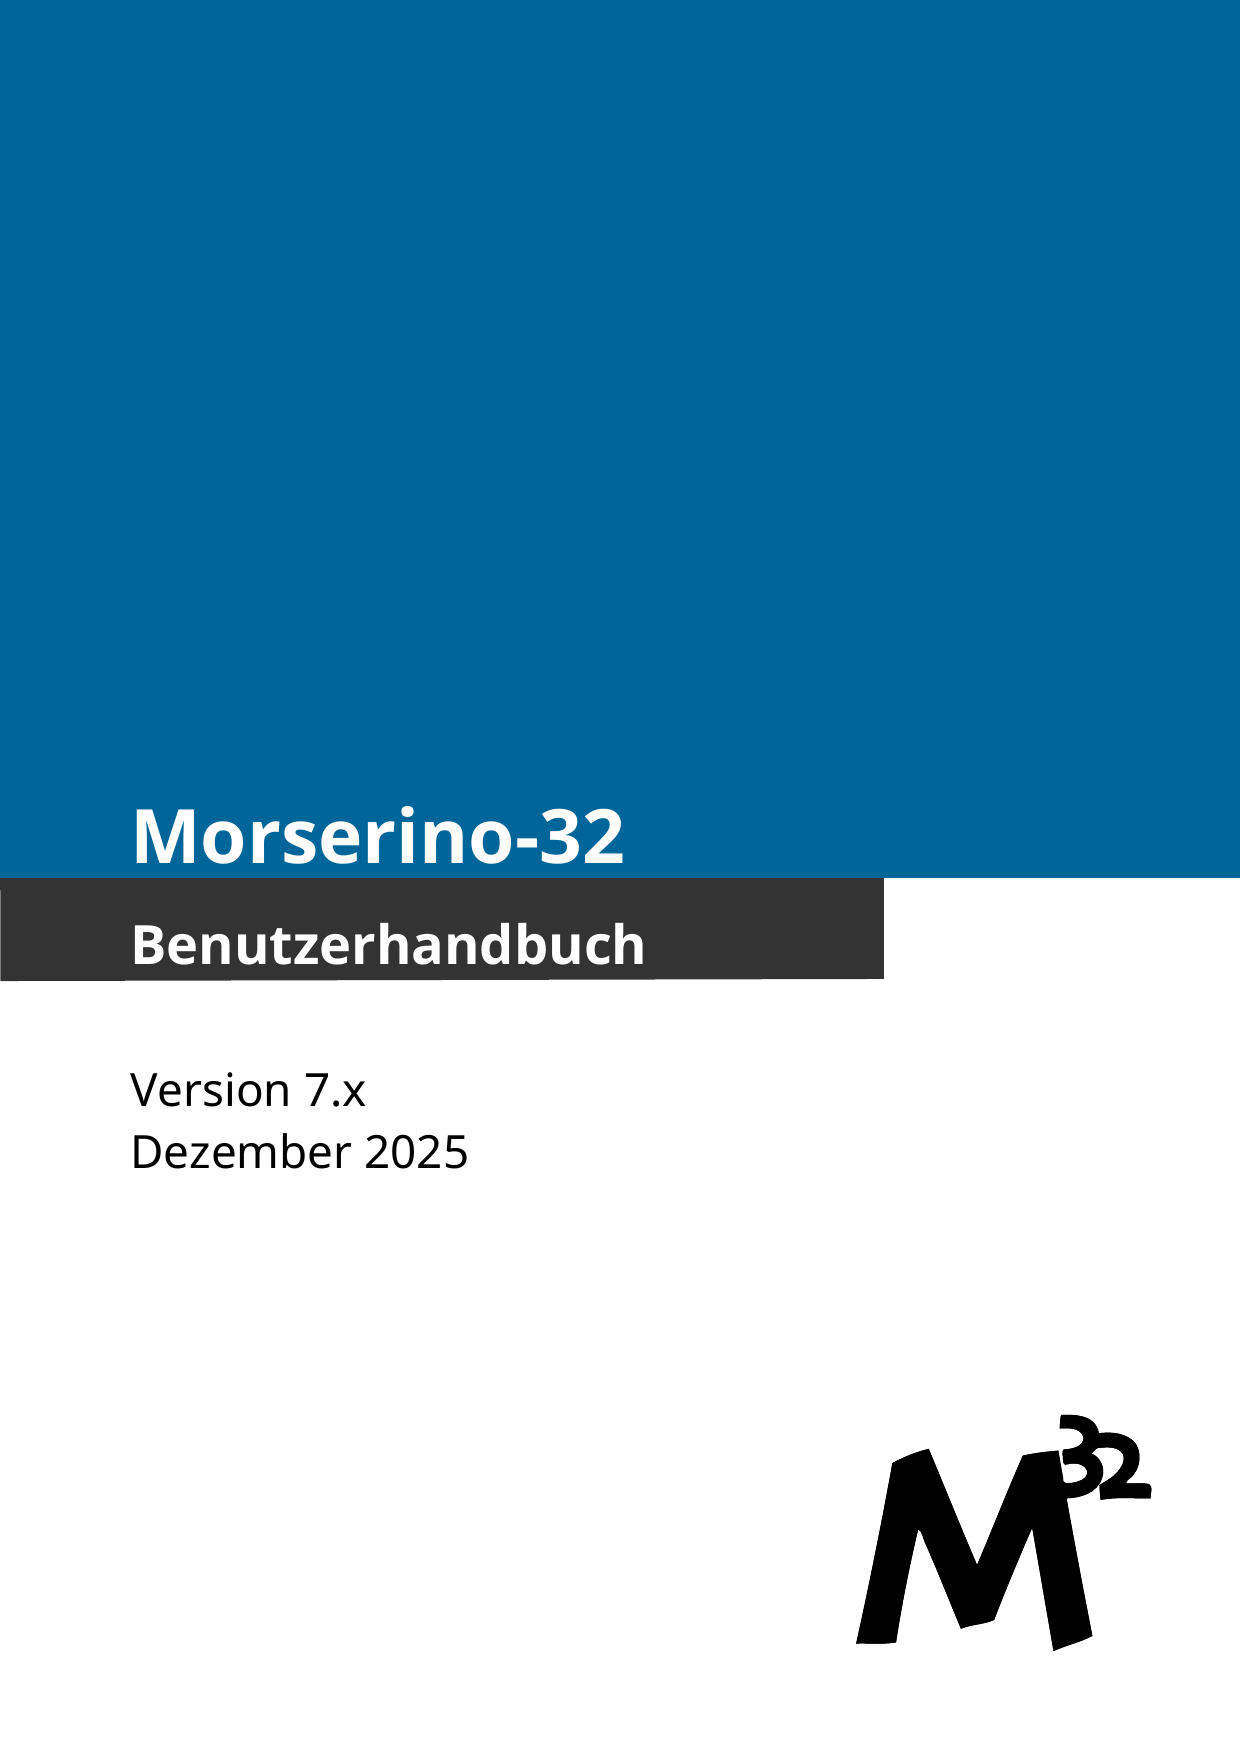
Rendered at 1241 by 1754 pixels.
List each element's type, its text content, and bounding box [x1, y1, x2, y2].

text Version 7.x Dezember 2025 [130, 1057, 838, 1182]
text Benutzerhandbuch [130, 907, 769, 974]
text Morserino-32 [130, 784, 769, 886]
